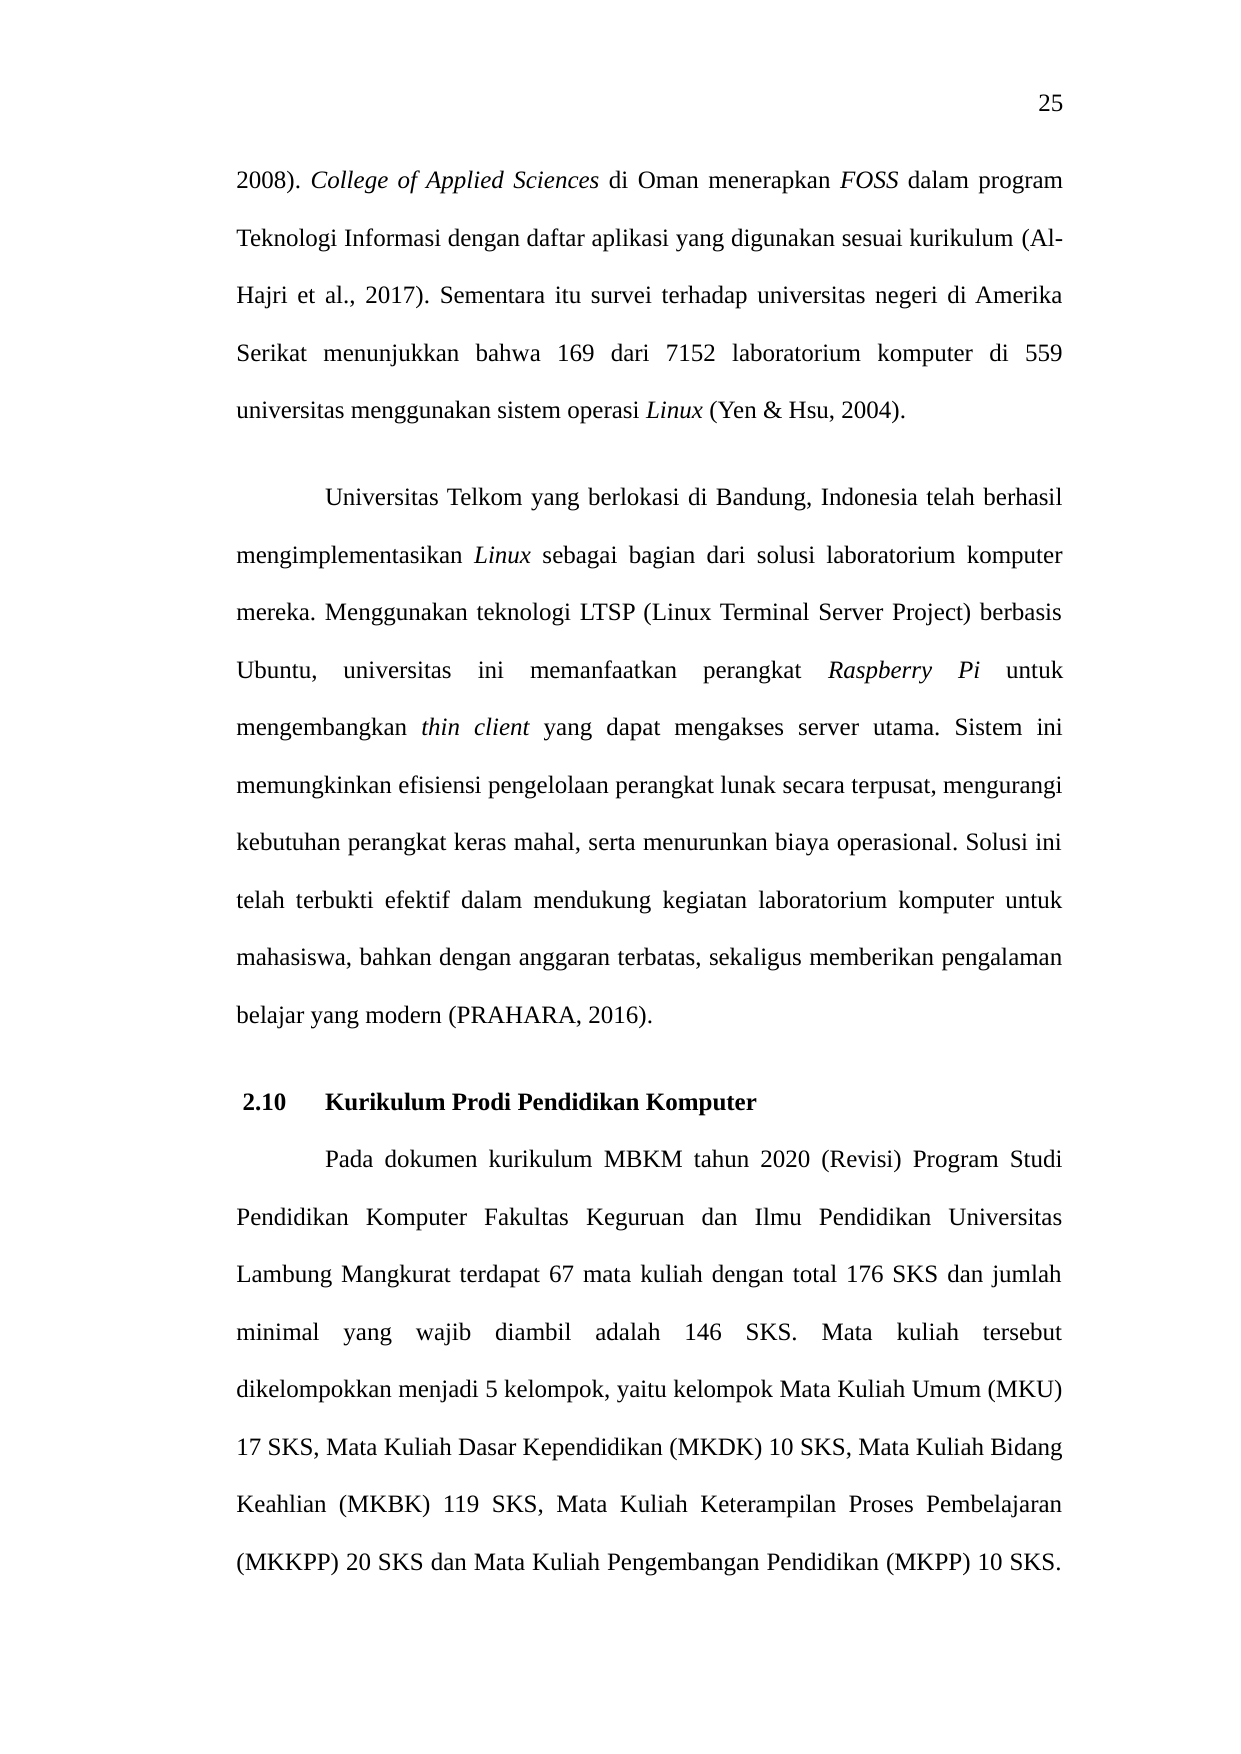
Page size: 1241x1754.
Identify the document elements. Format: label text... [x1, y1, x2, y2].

text 2008)⁠. College of Applied Sciences di Oman menerapkan FOSS dalam program Teknologi Informasi dengan daftar aplikasi yang digunakan sesuai kurikulum (Al-Hajri et al., 2017)⁠. Sementara itu survei terhadap universitas negeri di Amerika Serikat menunjukkan bahwa 169 dari 7152 laboratorium komputer di 559 universitas menggunakan sistem operasi Linux (Yen & Hsu, 2004)⁠. [236, 165, 1063, 424]
subtitle Kurikulum Prodi Pendidikan Komputer [236, 1087, 1063, 1116]
text Pada dokumen kurikulum MBKM tahun 2020 (Revisi) Program Studi Pendidikan Komputer Fakultas Keguruan dan Ilmu Pendidikan Universitas Lambung Mangkurat terdapat 67 mata kuliah dengan total 176 SKS dan jumlah minimal yang wajib diambil adalah 146 SKS. Mata kuliah tersebut dikelompokkan menjadi 5 kelompok, yaitu kelompok Mata Kuliah Umum (MKU) 17 SKS, Mata Kuliah Dasar Kependidikan (MKDK) 10 SKS, Mata Kuliah Bidang Keahlian (MKBK) 119 SKS, Mata Kuliah Keterampilan Proses Pembelajaran (MKKPP) 20 SKS dan Mata Kuliah Pengembangan Pendidikan (MKPP) 10 SKS. [236, 1144, 1063, 1576]
text Universitas Telkom yang berlokasi di Bandung, Indonesia telah berhasil mengimplementasikan Linux sebagai bagian dari solusi laboratorium komputer mereka. Menggunakan teknologi LTSP (Linux Terminal Server Project) berbasis Ubuntu, universitas ini memanfaatkan perangkat Raspberry Pi untuk mengembangkan thin client yang dapat mengakses server utama. Sistem ini memungkinkan efisiensi pengelolaan perangkat lunak secara terpusat, mengurangi kebutuhan perangkat keras mahal, serta menurunkan biaya operasional. Solusi ini telah terbukti efektif dalam mendukung kegiatan laboratorium komputer untuk mahasiswa, bahkan dengan anggaran terbatas, sekaligus memberikan pengalaman belajar yang modern (PRAHARA, 2016)⁠. [236, 482, 1063, 1028]
